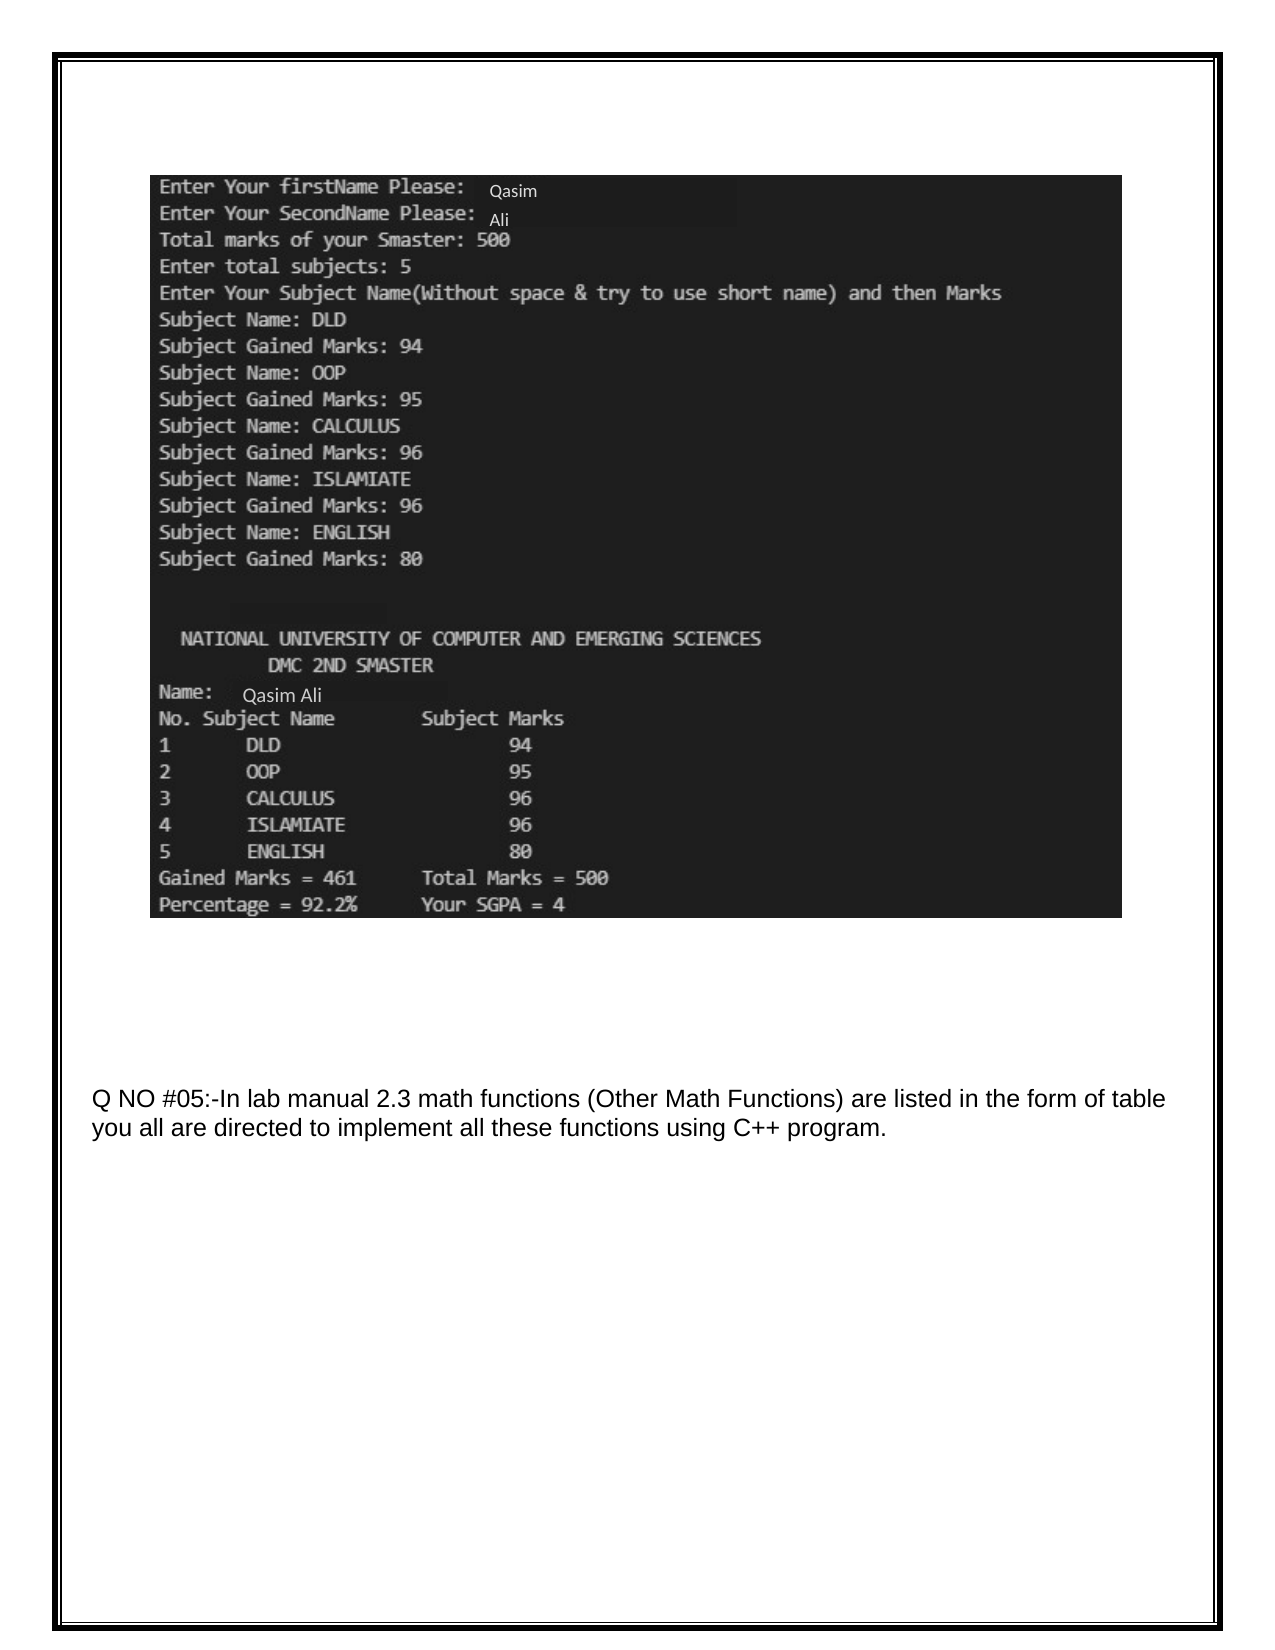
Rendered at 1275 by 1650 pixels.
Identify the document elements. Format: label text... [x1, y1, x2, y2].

picture [150, 175, 1117, 918]
text you all are directed to implement all these functions using C++ program. [92, 1113, 1204, 1142]
text Q NO #05:-In lab manual 2.3 math functions (Other Math Functions) are listed in the form of table [92, 1084, 1204, 1113]
